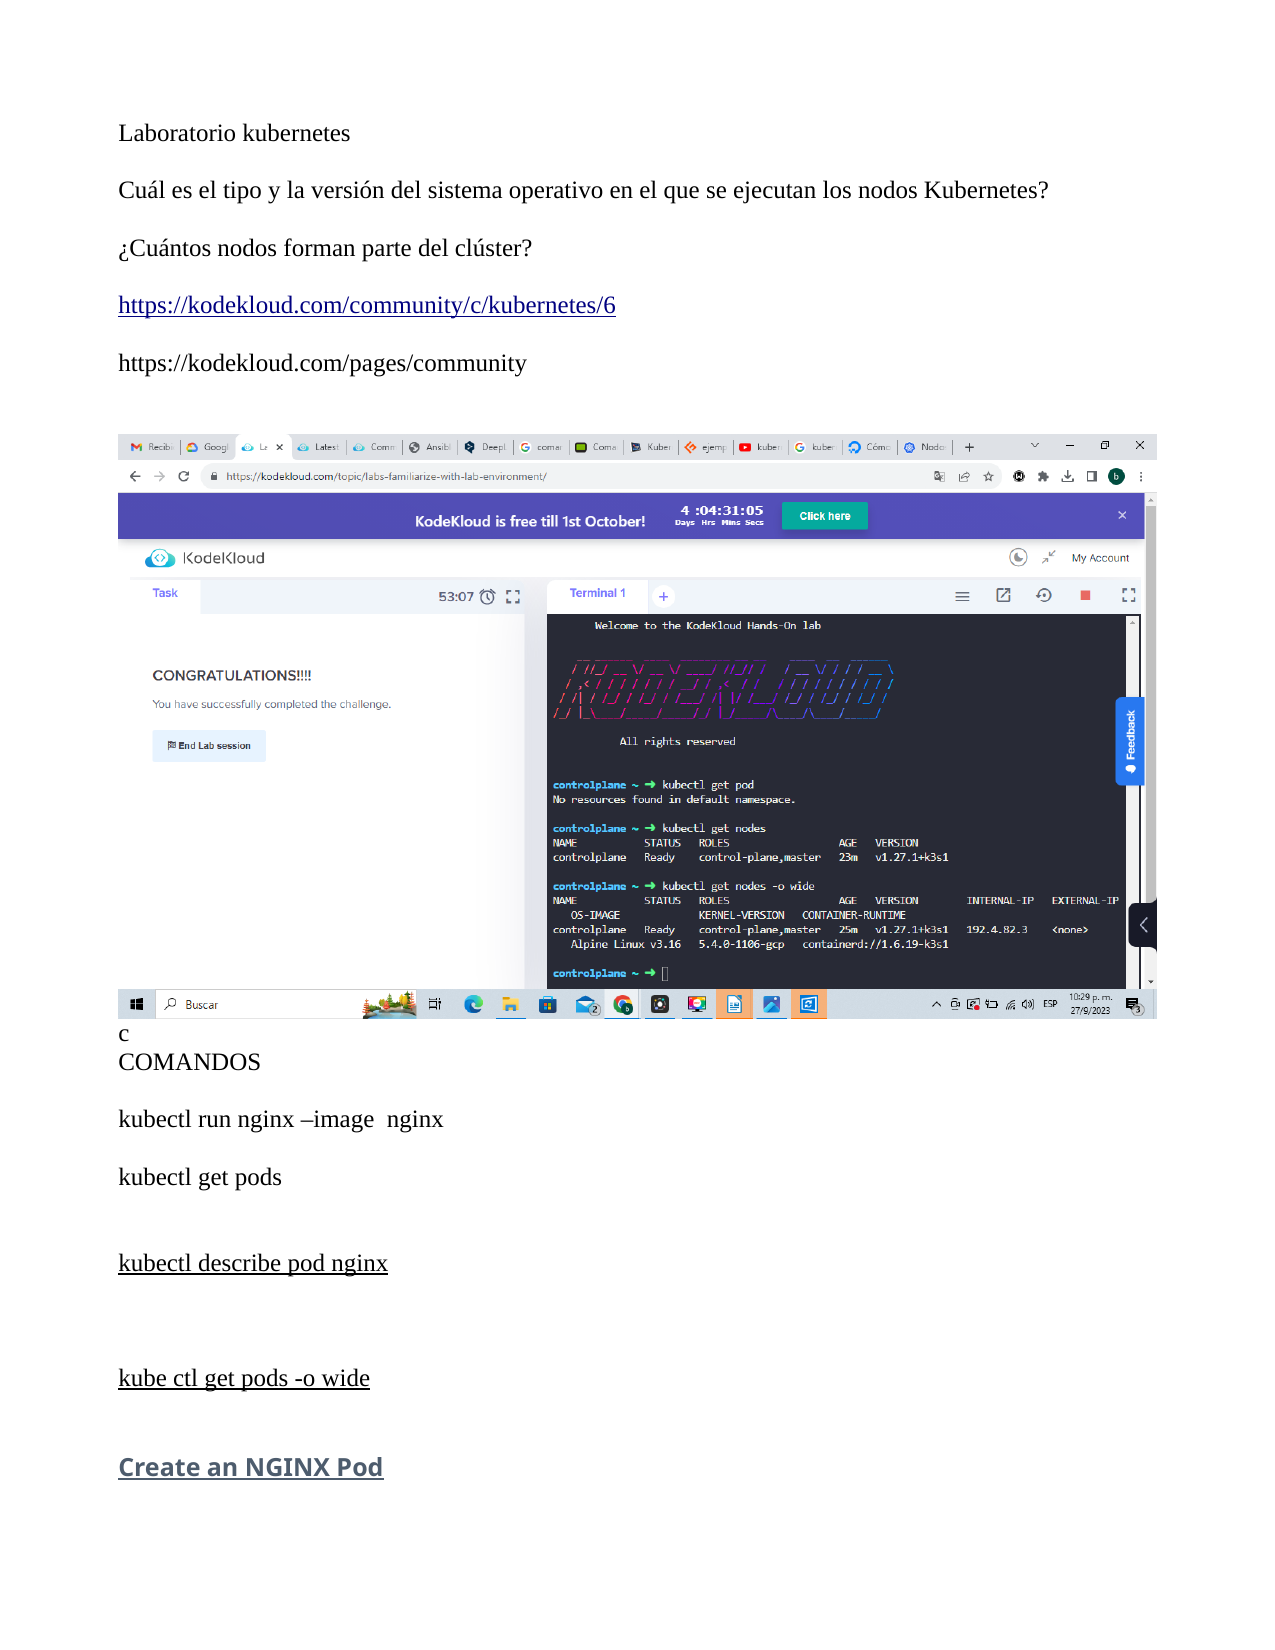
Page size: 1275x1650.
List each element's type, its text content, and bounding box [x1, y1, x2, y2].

text c [118, 1019, 1157, 1047]
text https://kodekloud.com/pages/community [118, 348, 1157, 377]
text Laboratorio kubernetes [118, 118, 1157, 147]
picture [118, 434, 1157, 1019]
text kubectl describe pod nginx [118, 1248, 1157, 1277]
text Cuál es el tipo y la versión del sistema operativo en el que se ejecutan los nodos Kubernetes? ¿Cuántos nodos forman parte del clúster? [118, 176, 1157, 262]
text Create an NGINX Pod [118, 1449, 1157, 1484]
text https://kodekloud.com/community/c/kubernetes/6 [118, 291, 1157, 319]
text kube ctl get pods -o wide [118, 1363, 1157, 1392]
text COMANDOS [118, 1047, 1157, 1076]
text kubectl get pods [118, 1162, 1157, 1191]
text kubectl run nginx –image nginx [118, 1104, 1157, 1133]
